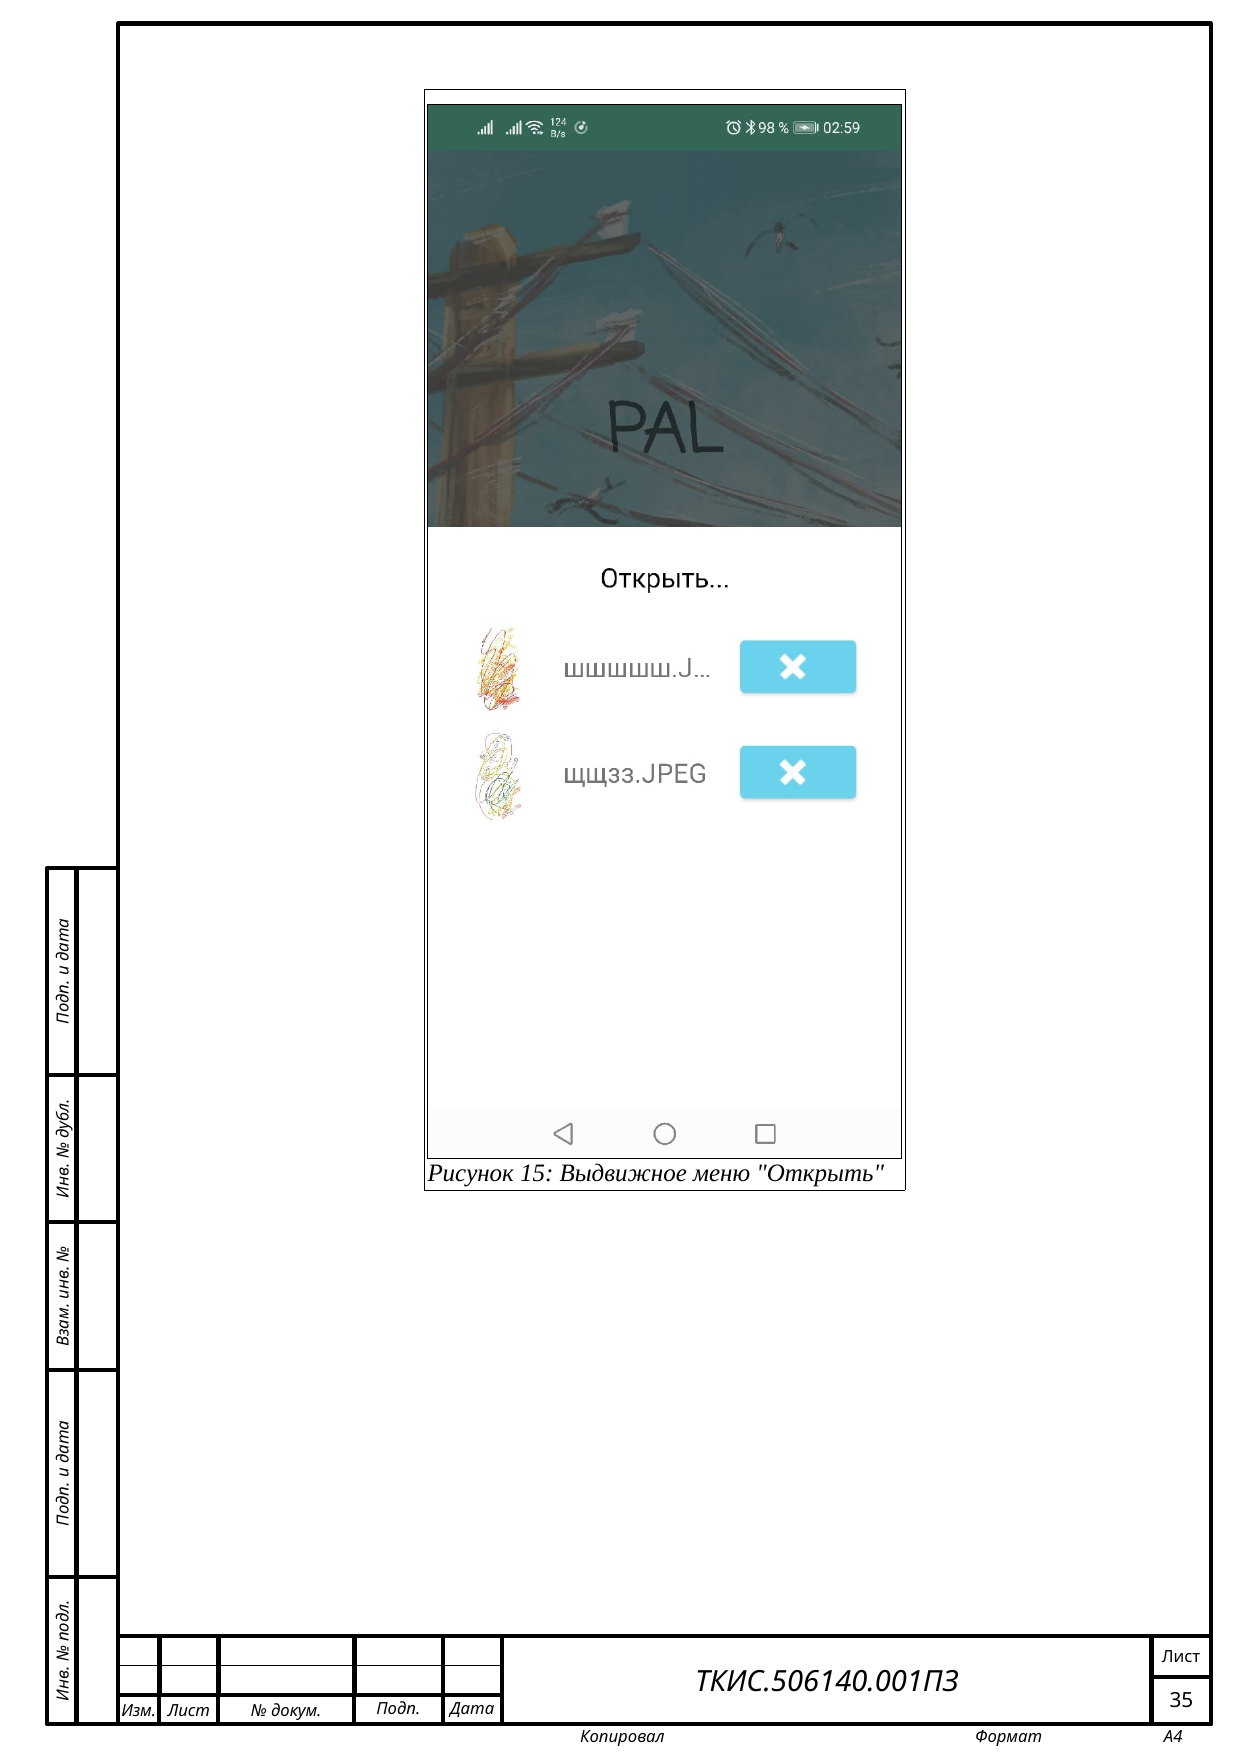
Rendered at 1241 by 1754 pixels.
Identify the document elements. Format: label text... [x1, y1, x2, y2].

text Рисунок 15: Выдвижное меню "Открыть" [427, 1159, 902, 1187]
picture [428, 105, 901, 1158]
